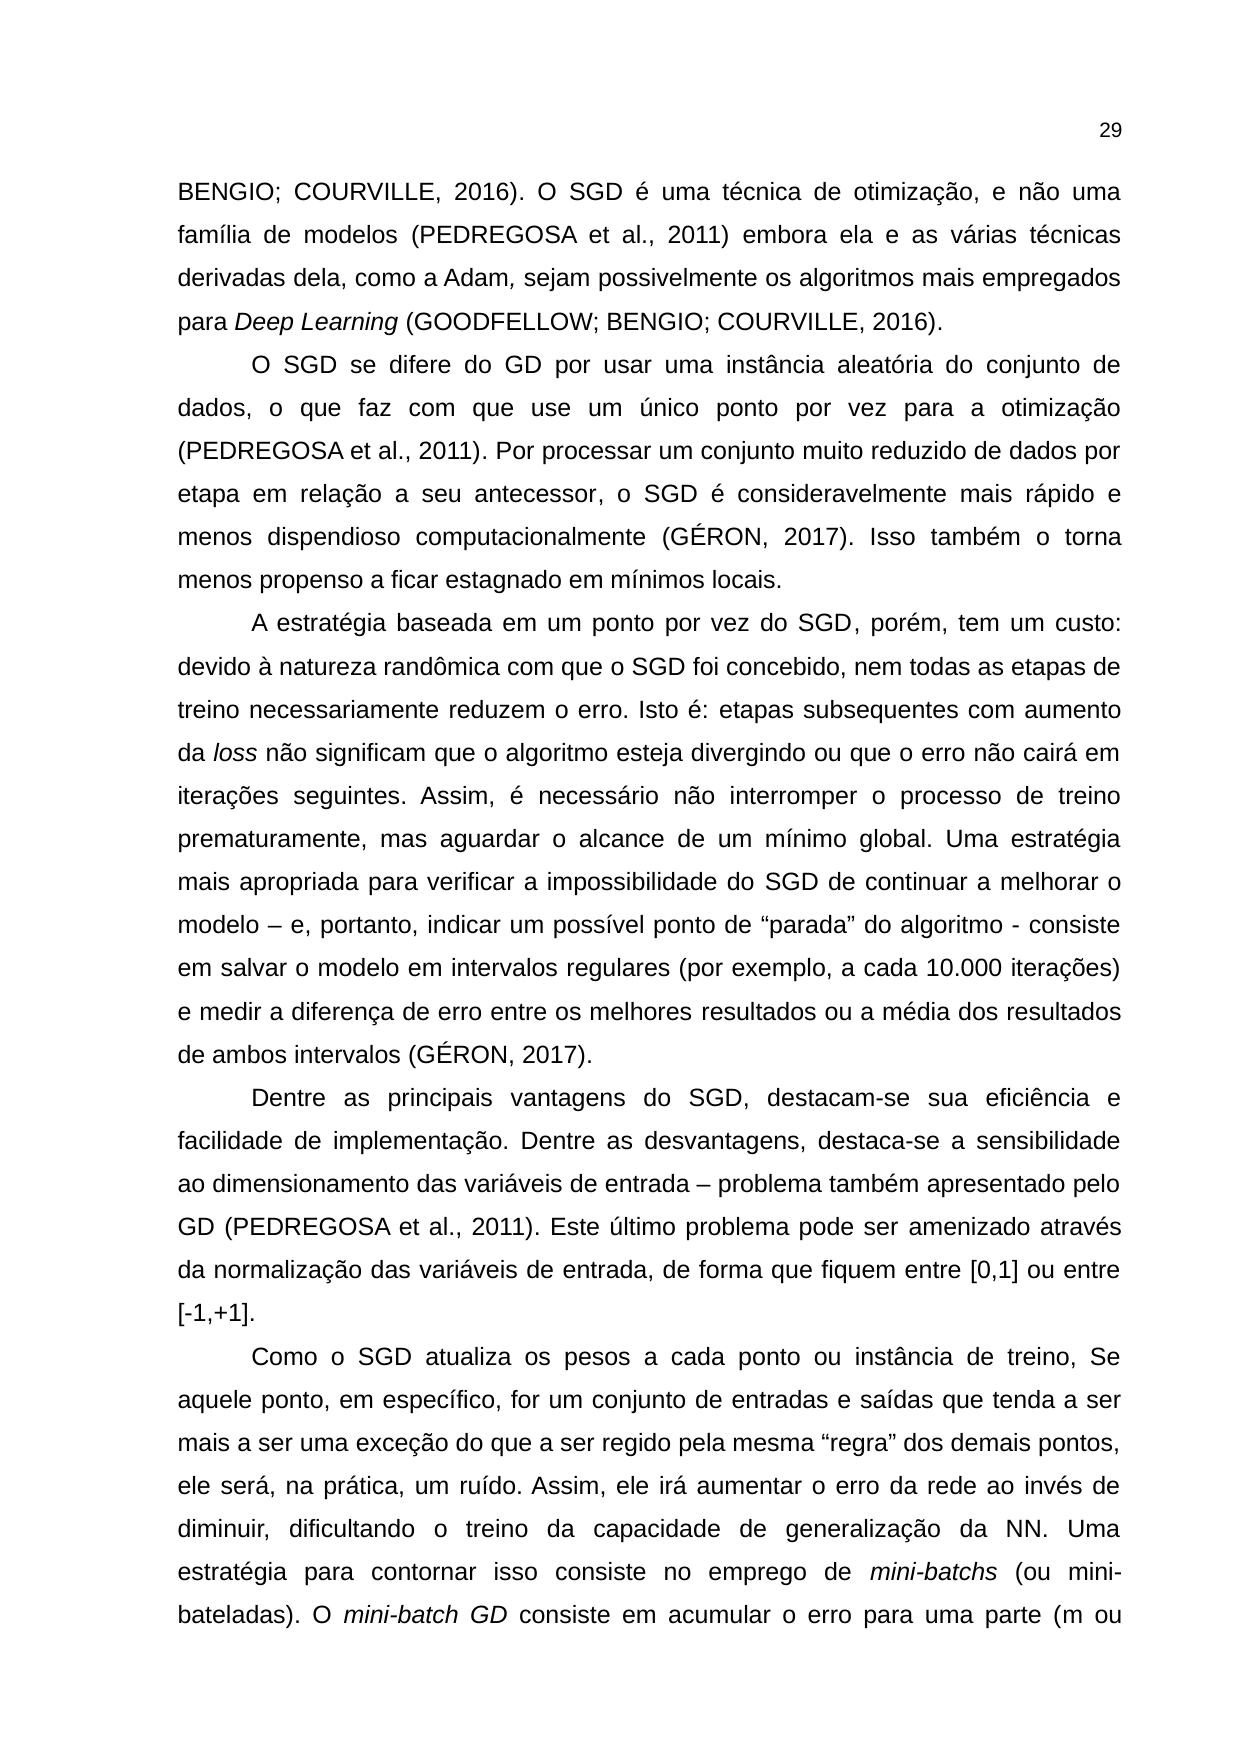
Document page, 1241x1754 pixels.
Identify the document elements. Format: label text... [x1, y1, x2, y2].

text Como o SGD atualiza os pesos a cada ponto ou instância de treino, Se aquele ponto, em específico, for um conjunto de entradas e saídas que tenda a ser mais a ser uma exceção do que a ser regido pela mesma “regra” dos demais pontos, ele será, na prática, um ruído. Assim, ele irá aumentar o erro da rede ao invés de diminuir, dificultando o treino da capacidade de generalização da NN. Uma estratégia para contornar isso consiste no emprego de mini-batchs (ou mini-bateladas). O mini-batch GD consiste em acumular o erro para uma parte (m ou [177, 1341, 1122, 1629]
text BENGIO; COURVILLE, 2016). O SGD é uma técnica de otimização, e não uma família de modelos (PEDREGOSA et al., 2011) embora ela e as várias técnicas derivadas dela, como a Adam, sejam possivelmente os algoritmos mais empregados para Deep Learning (GOODFELLOW; BENGIO; COURVILLE, 2016). [177, 177, 1122, 335]
text O SGD se difere do GD por usar uma instância aleatória do conjunto de dados, o que faz com que use um único ponto por vez para a otimização (PEDREGOSA et al., 2011). Por processar um conjunto muito reduzido de dados por etapa em relação a seu antecessor, o SGD é consideravelmente mais rápido e menos dispendioso computacionalmente (GÉRON, 2017). Isso também o torna menos propenso a ficar estagnado em mínimos locais. [177, 349, 1122, 594]
text A estratégia baseada em um ponto por vez do SGD, porém, tem um custo: devido à natureza randômica com que o SGD foi concebido, nem todas as etapas de treino necessariamente reduzem o erro. Isto é: etapas subsequentes com aumento da loss não significam que o algoritmo esteja divergindo ou que o erro não cairá em iterações seguintes. Assim, é necessário não interromper o processo de treino prematuramente, mas aguardar o alcance de um mínimo global. Uma estratégia mais apropriada para verificar a impossibilidade do SGD de continuar a melhorar o modelo – e, portanto, indicar um possível ponto de “parada” do algoritmo - consiste em salvar o modelo em intervalos regulares (por exemplo, a cada 10.000 iterações) e medir a diferença de erro entre os melhores resultados ou a média dos resultados de ambos intervalos (GÉRON, 2017). [177, 608, 1122, 1068]
text Dentre as principais vantagens do SGD, destacam-se sua eficiência e facilidade de implementação. Dentre as desvantagens, destaca-se a sensibilidade ao dimensionamento das variáveis de entrada – problema também apresentado pelo GD (PEDREGOSA et al., 2011). Este último problema pode ser amenizado através da normalização das variáveis de entrada, de forma que fiquem entre [0,1] ou entre [-1,+1]. [177, 1083, 1122, 1327]
